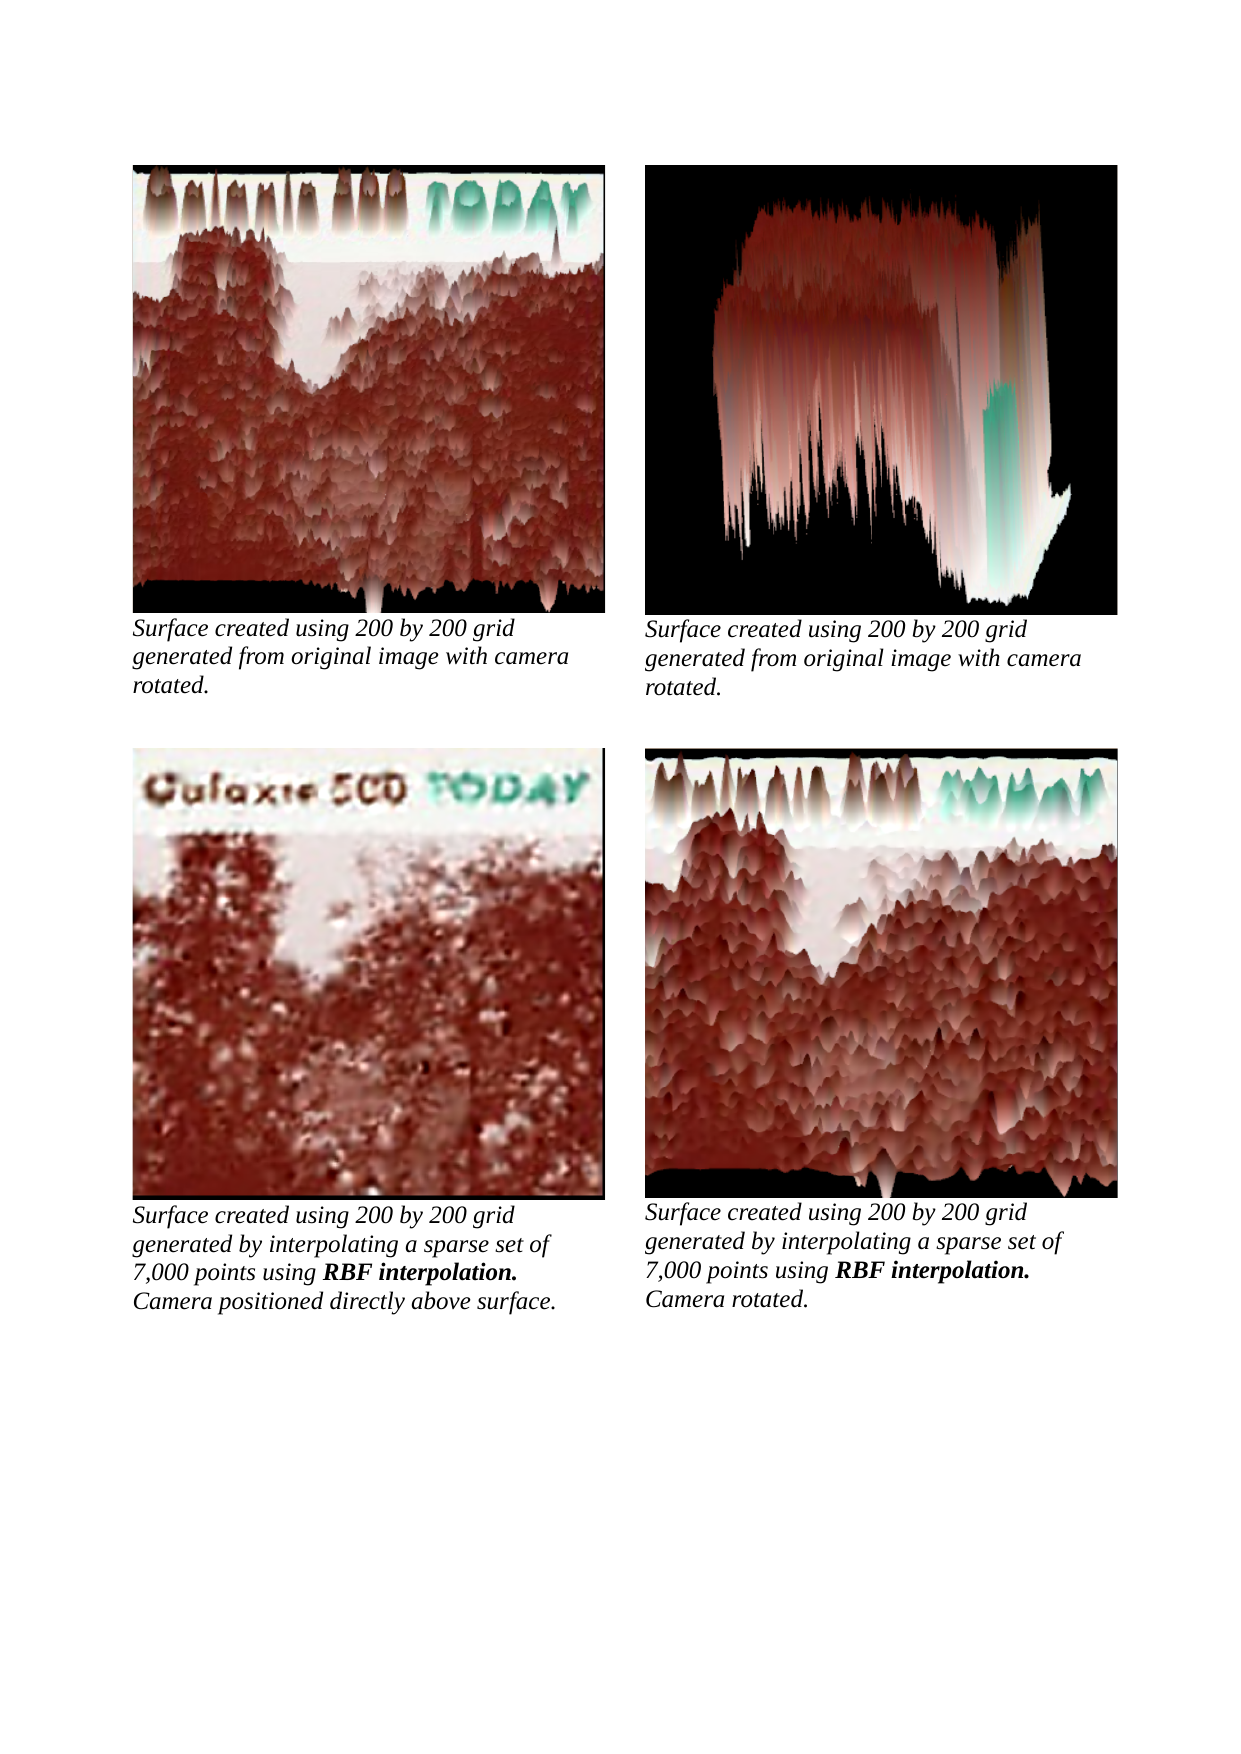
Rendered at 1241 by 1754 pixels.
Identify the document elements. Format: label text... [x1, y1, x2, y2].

picture [645, 165, 1118, 615]
picture [132, 748, 606, 1200]
text Surface created using 200 by 200 grid generated from original image with camera rotated. [645, 615, 1117, 701]
picture [132, 165, 606, 613]
text Surface created using 200 by 200 grid generated by interpolating a sparse set of 7,000 points using RBF interpolation. Camera rotated. [645, 1198, 1117, 1312]
text Surface created using 200 by 200 grid generated by interpolating a sparse set of 7,000 points using RBF interpolation. Camera positioned directly above surface. [132, 1200, 605, 1315]
picture [645, 748, 1118, 1198]
text Surface created using 200 by 200 grid generated from original image with camera rotated. [132, 613, 605, 699]
